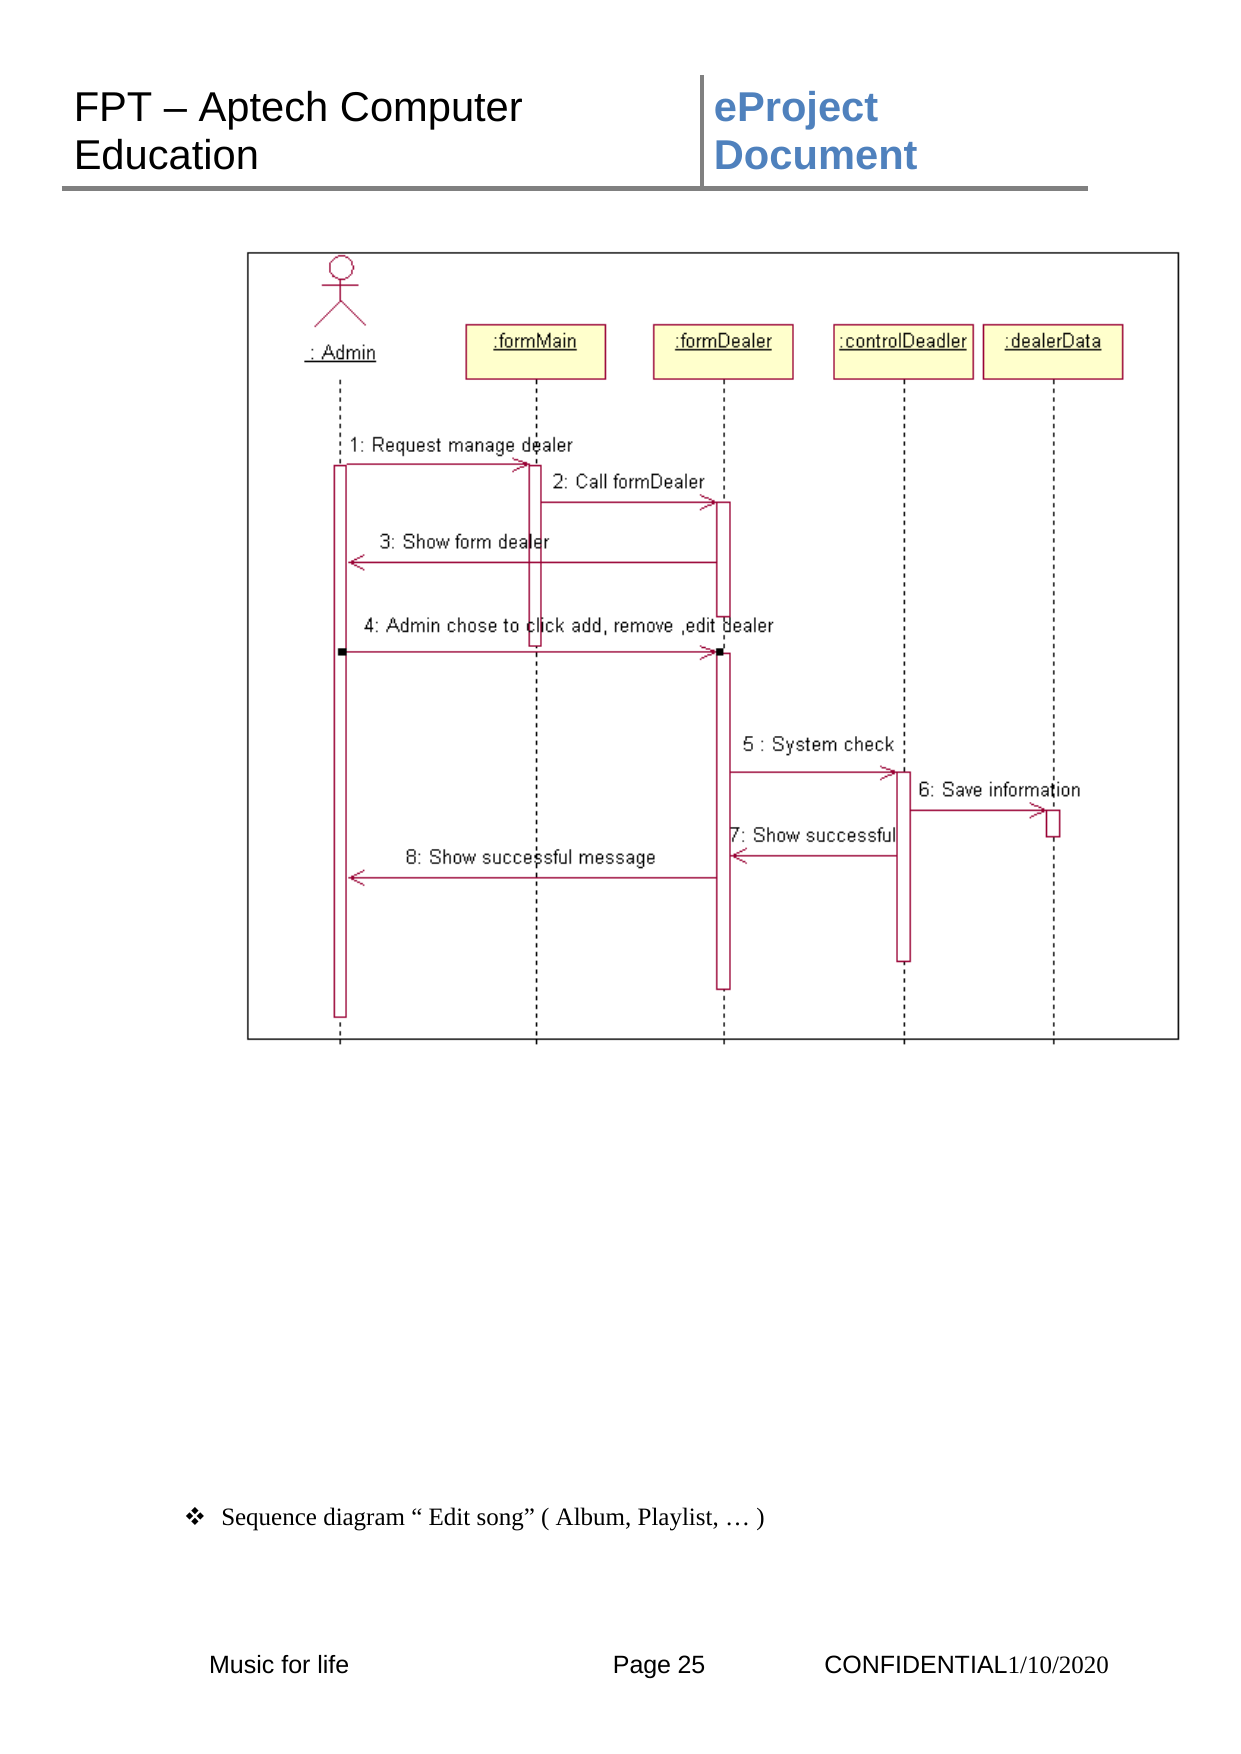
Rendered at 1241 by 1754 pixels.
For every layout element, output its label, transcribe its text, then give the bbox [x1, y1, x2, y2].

list Sequence diagram “ Edit song” ( Album, Playlist, … ) [183, 1502, 1172, 1531]
picture [221, 248, 1194, 1046]
